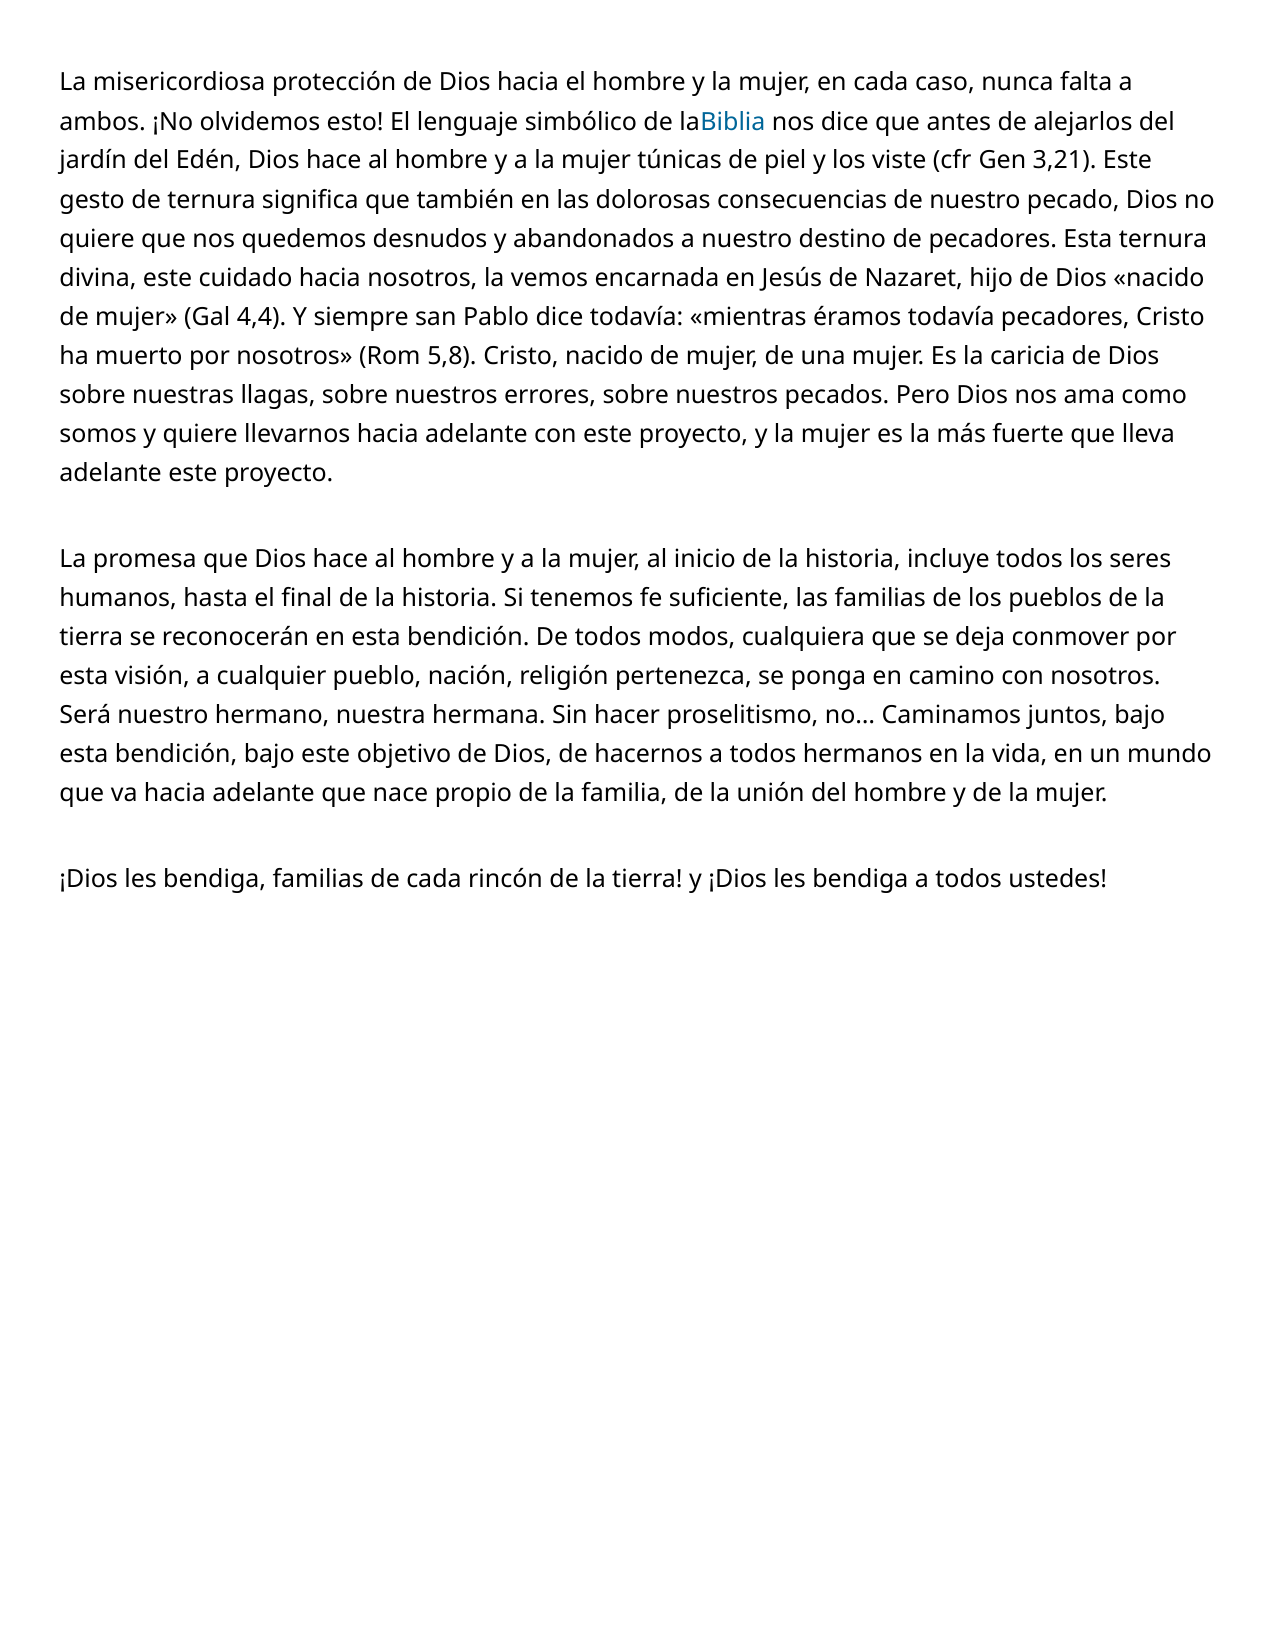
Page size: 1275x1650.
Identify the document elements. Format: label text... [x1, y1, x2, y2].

text ¡Dios les bendiga, familias de cada rincón de la tierra! y ¡Dios les bendiga a todos ustedes! [59, 856, 1216, 895]
text La misericordiosa protección de Dios hacia el hombre y la mujer, en cada caso, nunca falta a ambos. ¡No olvidemos esto! El lenguaje simbólico de laBiblia nos dice que antes de alejarlos del jardín del Edén, Dios hace al hombre y a la mujer túnicas de piel y los viste (cfr Gen 3,21). Este gesto de ternura significa que también en las dolorosas consecuencias de nuestro pecado, Dios no quiere que nos quedemos desnudos y abandonados a nuestro destino de pecadores. Esta ternura divina, este cuidado hacia nosotros, la vemos encarnada en Jesús de Nazaret, hijo de Dios «nacido de mujer» (Gal 4,4). Y siempre san Pablo dice todavía: «mientras éramos todavía pecadores, Cristo ha muerto por nosotros» (Rom 5,8). Cristo, nacido de mujer, de una mujer. Es la caricia de Dios sobre nuestras llagas, sobre nuestros errores, sobre nuestros pecados. Pero Dios nos ama como somos y quiere llevarnos hacia adelante con este proyecto, y la mujer es la más fuerte que lleva adelante este proyecto. [59, 59, 1216, 489]
text La promesa que Dios hace al hombre y a la mujer, al inicio de la historia, incluye todos los seres humanos, hasta el final de la historia. Si tenemos fe suficiente, las familias de los pueblos de la tierra se reconocerán en esta bendición. De todos modos, cualquiera que se deja conmover por esta visión, a cualquier pueblo, nación, religión pertenezca, se ponga en camino con nosotros. Será nuestro hermano, nuestra hermana. Sin hacer proselitismo, no… Caminamos juntos, bajo esta bendición, bajo este objetivo de Dios, de hacernos a todos hermanos en la vida, en un mundo que va hacia adelante que nace propio de la familia, de la unión del hombre y de la mujer. [59, 536, 1216, 809]
